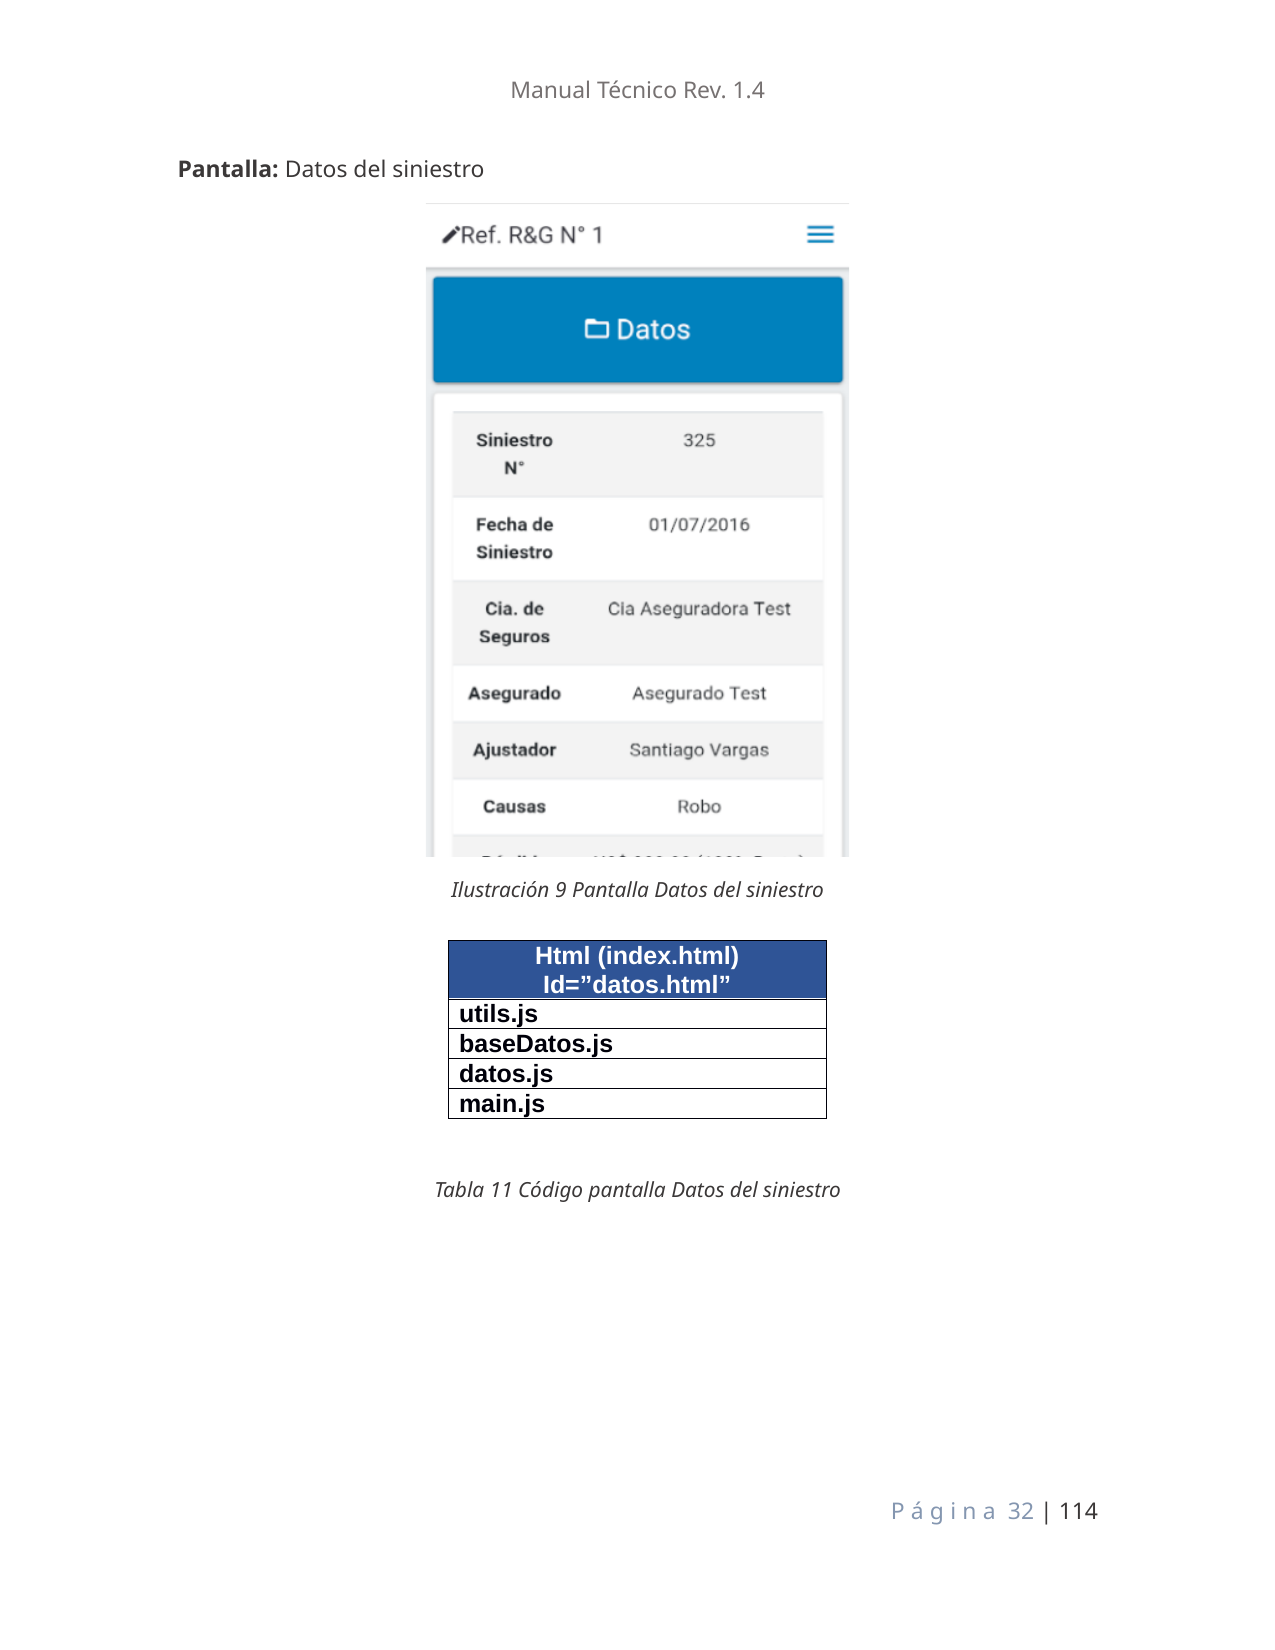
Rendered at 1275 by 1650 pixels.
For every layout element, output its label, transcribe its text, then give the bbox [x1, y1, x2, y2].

text Pantalla: Datos del siniestro [177, 153, 1098, 184]
table_cell baseDatos.js [449, 1029, 826, 1058]
table_cell utils.js [449, 1000, 826, 1028]
text Tabla 11 Código pantalla Datos del siniestro [177, 1176, 1098, 1204]
table_cell main.js [449, 1089, 826, 1118]
table_cell datos.js [449, 1059, 826, 1088]
picture [425, 203, 850, 857]
text Ilustración 9 Pantalla Datos del siniestro [177, 875, 1098, 904]
table_header Html (index.html) Id=”datos.html” [449, 941, 826, 998]
